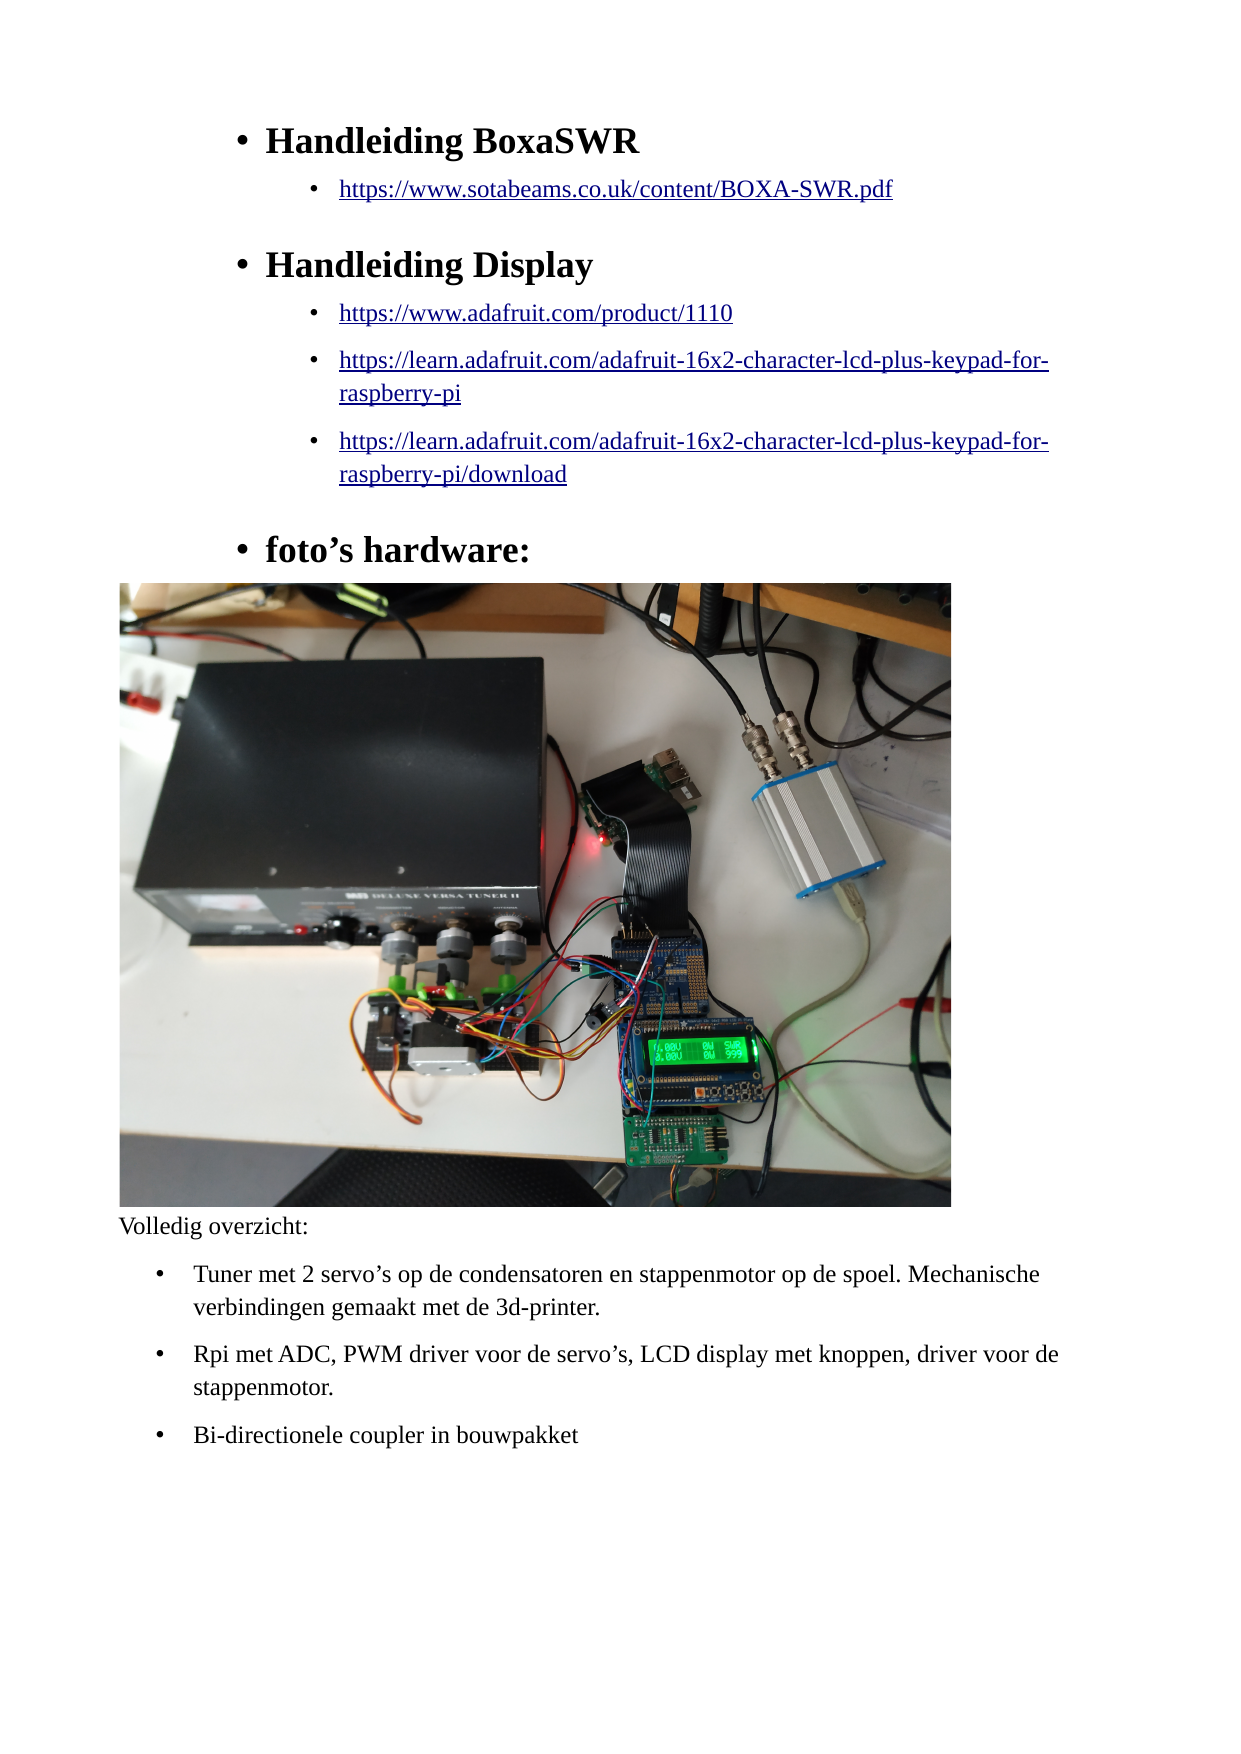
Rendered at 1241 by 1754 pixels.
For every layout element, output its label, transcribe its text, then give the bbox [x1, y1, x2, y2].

subtitle Handleiding BoxaSWR [236, 118, 1122, 161]
subtitle foto’s hardware: [236, 527, 1122, 571]
picture [119, 583, 952, 1207]
list Tuner met 2 servo’s op de condensatoren en stappenmotor op de spoel. Mechanische verbindingen gemaakt met de 3d-printer. [156, 1259, 1122, 1320]
list Rpi met ADC, PWM driver voor de servo’s, LCD display met knoppen, driver voor de stappenmotor. [156, 1339, 1122, 1401]
list https://learn.adafruit.com/adafruit-16x2-character-lcd-plus-keypad-for-raspberry-pi/download [309, 426, 1122, 488]
list https://www.adafruit.com/product/1110 [309, 298, 1122, 327]
list Bi-directionele coupler in bouwpakket [156, 1420, 1122, 1449]
list https://www.sotabeams.co.uk/content/BOXA-SWR.pdf [309, 174, 1122, 202]
list https://learn.adafruit.com/adafruit-16x2-character-lcd-plus-keypad-for-raspberry-pi [309, 345, 1122, 407]
subtitle Handleiding Display [236, 242, 1122, 285]
text Volledig overzicht: [118, 583, 1122, 1240]
